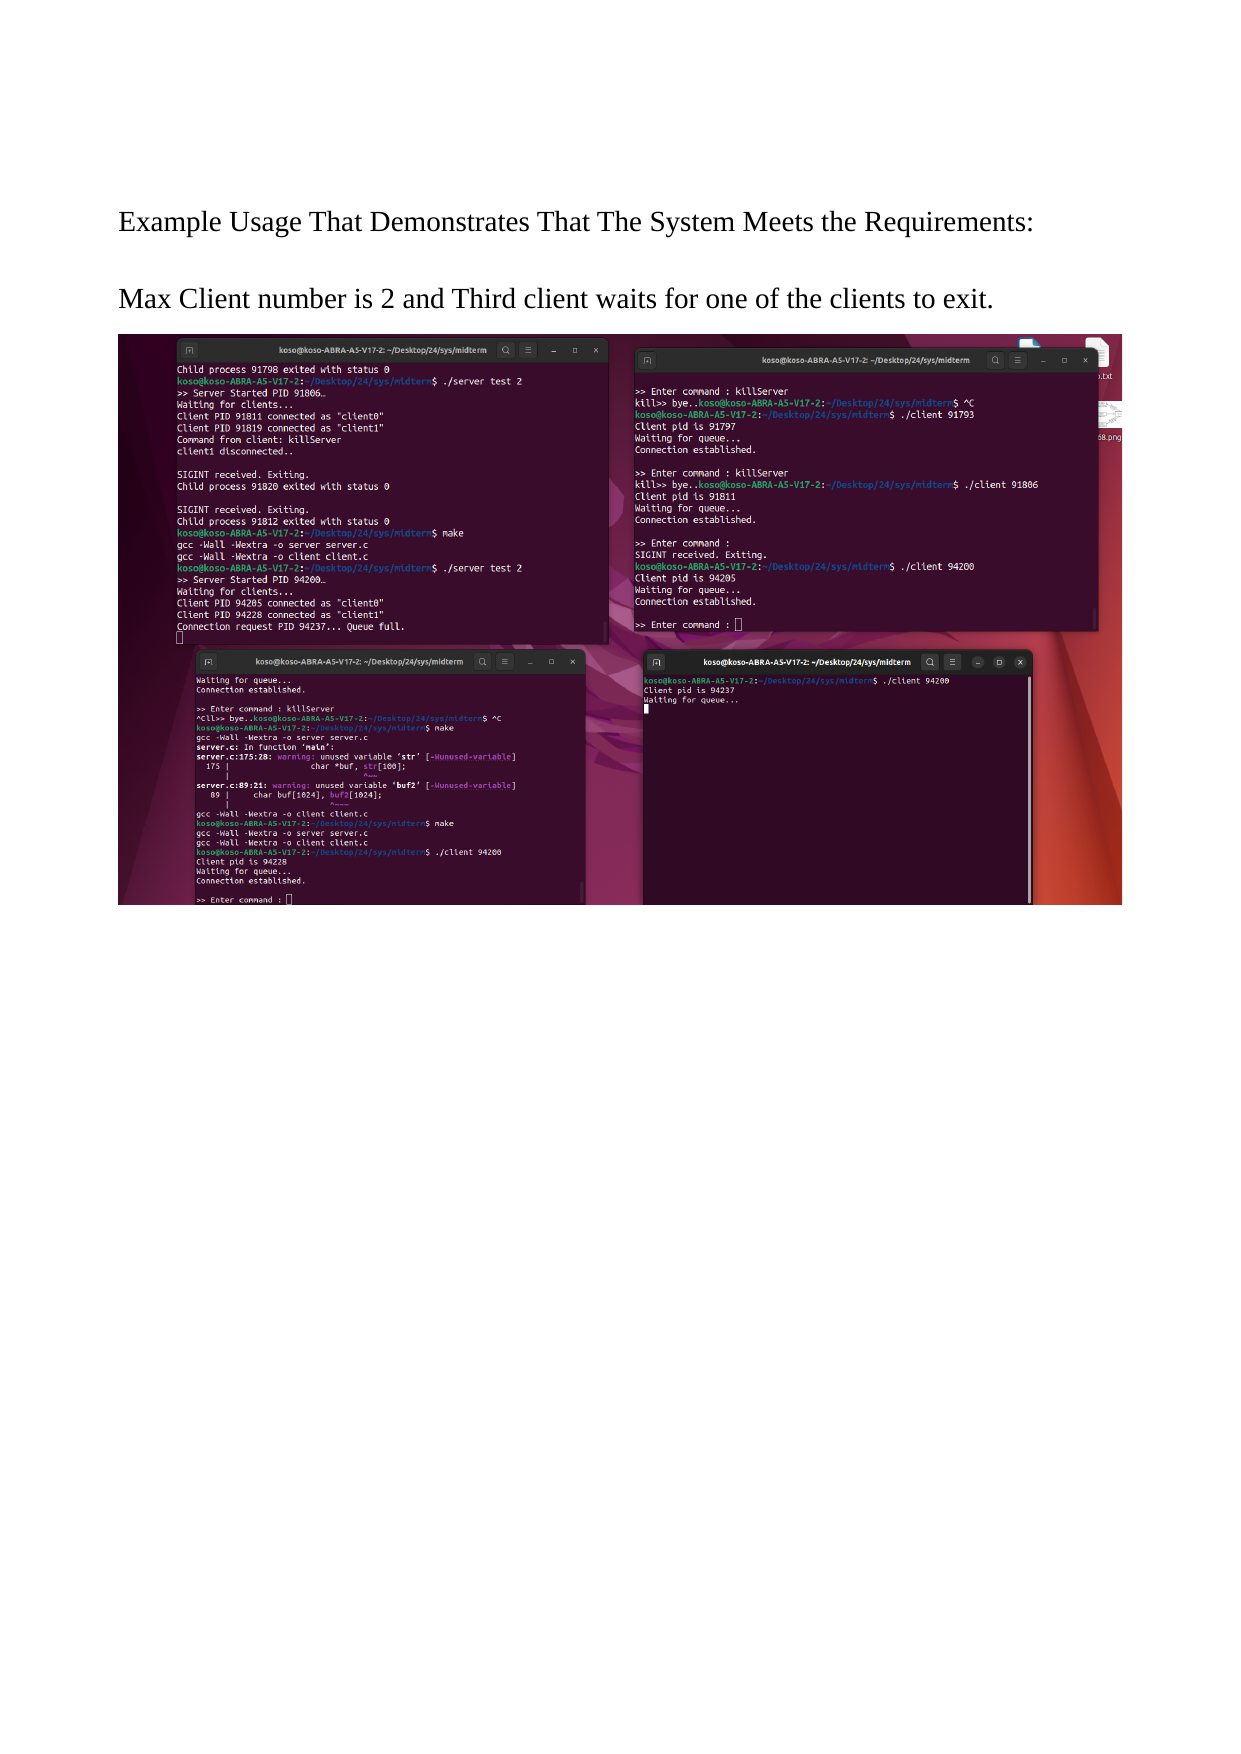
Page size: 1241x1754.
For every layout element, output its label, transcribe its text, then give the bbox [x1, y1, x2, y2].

picture [118, 334, 1123, 905]
text Example Usage That Demonstrates That The System Meets the Requirements: [118, 204, 1122, 238]
text Max Client number is 2 and Third client waits for one of the clients to exit. [118, 281, 1122, 314]
